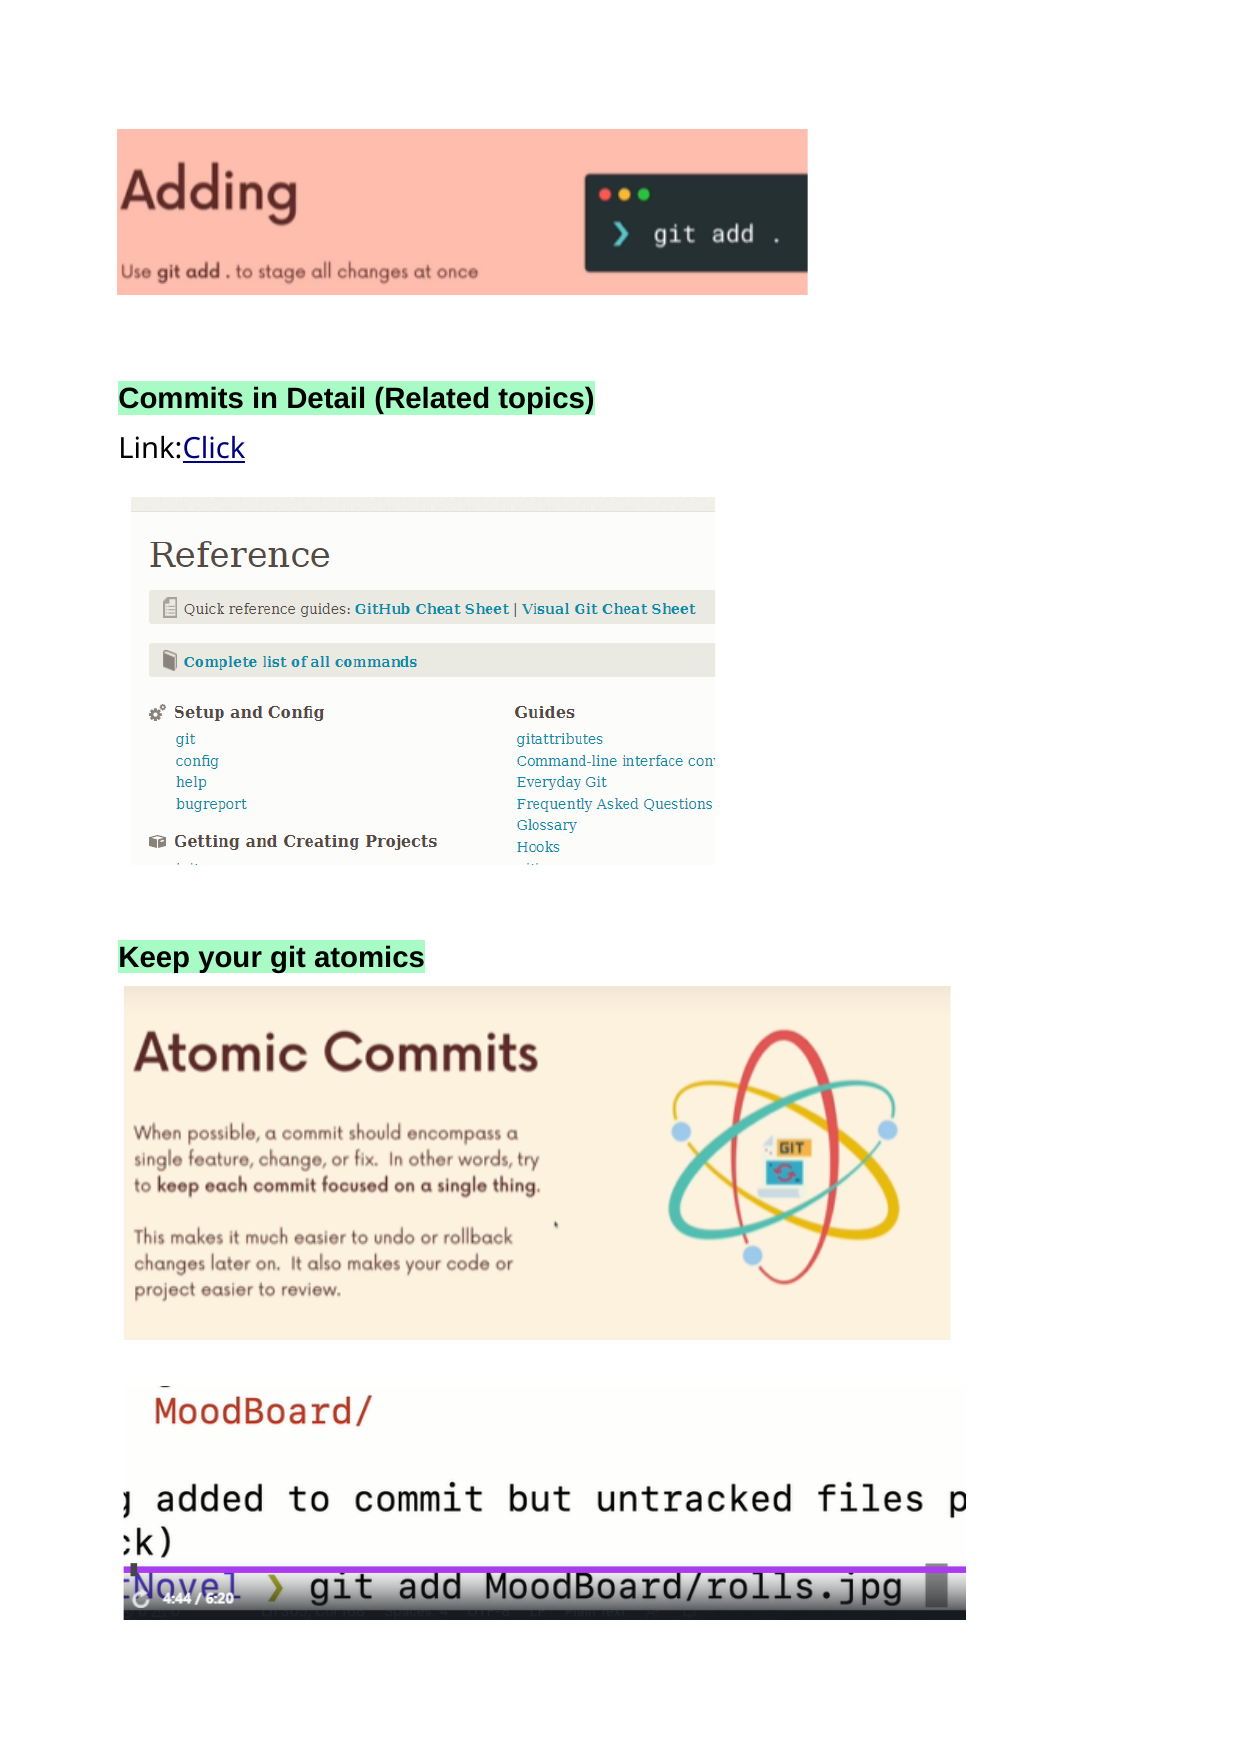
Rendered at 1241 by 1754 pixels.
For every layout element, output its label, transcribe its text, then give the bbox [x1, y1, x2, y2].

picture [123, 1386, 966, 1620]
picture [130, 497, 716, 865]
subtitle Commits in Detail (Related topics) [595, 381, 1122, 415]
picture [123, 986, 951, 1340]
picture [117, 129, 808, 295]
subtitle Keep your git atomics [425, 940, 1122, 973]
text Link:Click [118, 428, 1122, 467]
